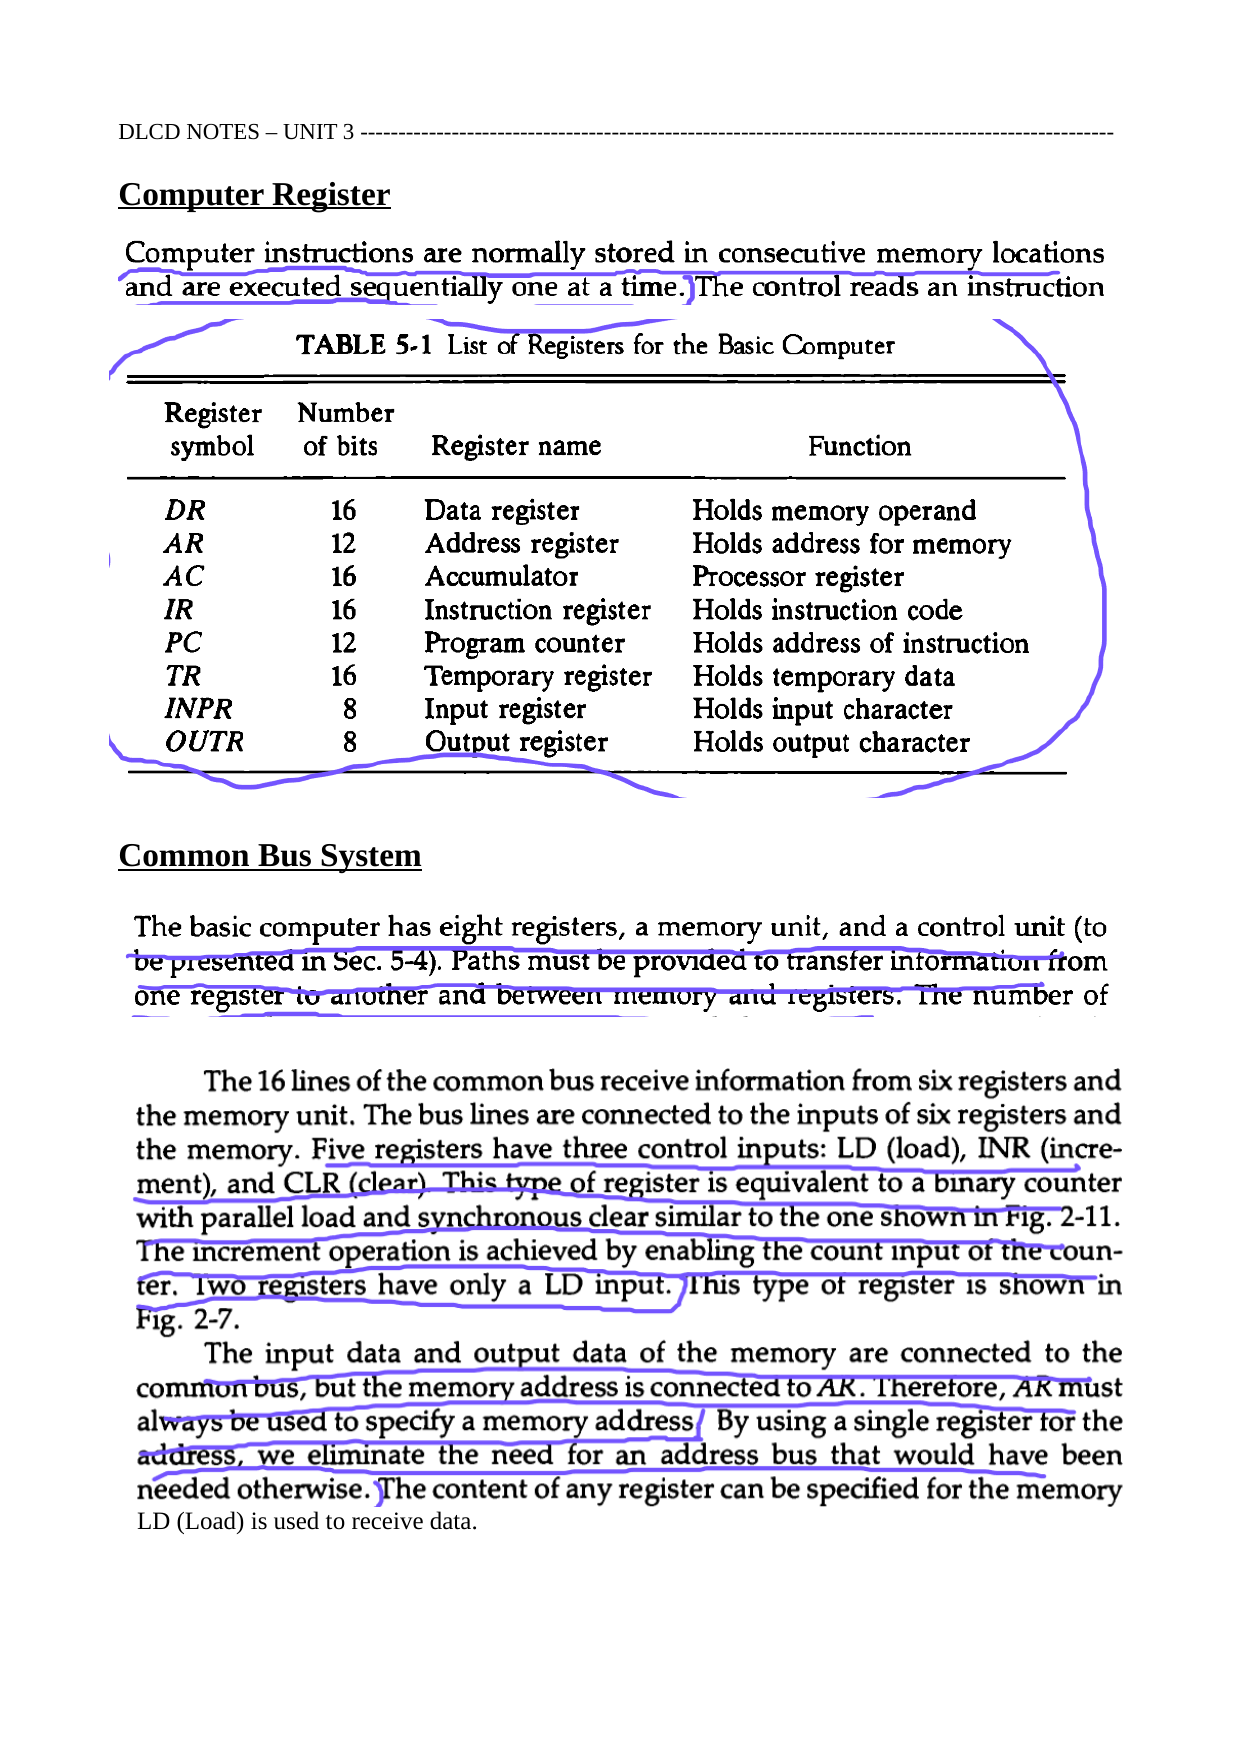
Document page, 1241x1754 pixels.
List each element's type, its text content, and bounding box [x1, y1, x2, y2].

picture [109, 319, 1114, 798]
picture [118, 230, 1123, 305]
picture [123, 1068, 1128, 1507]
text Computer Register [118, 174, 1122, 212]
text Common Bus System [118, 836, 1122, 874]
picture [117, 904, 1122, 1017]
text LD (Load) is used to receive data. [118, 1055, 1122, 1535]
